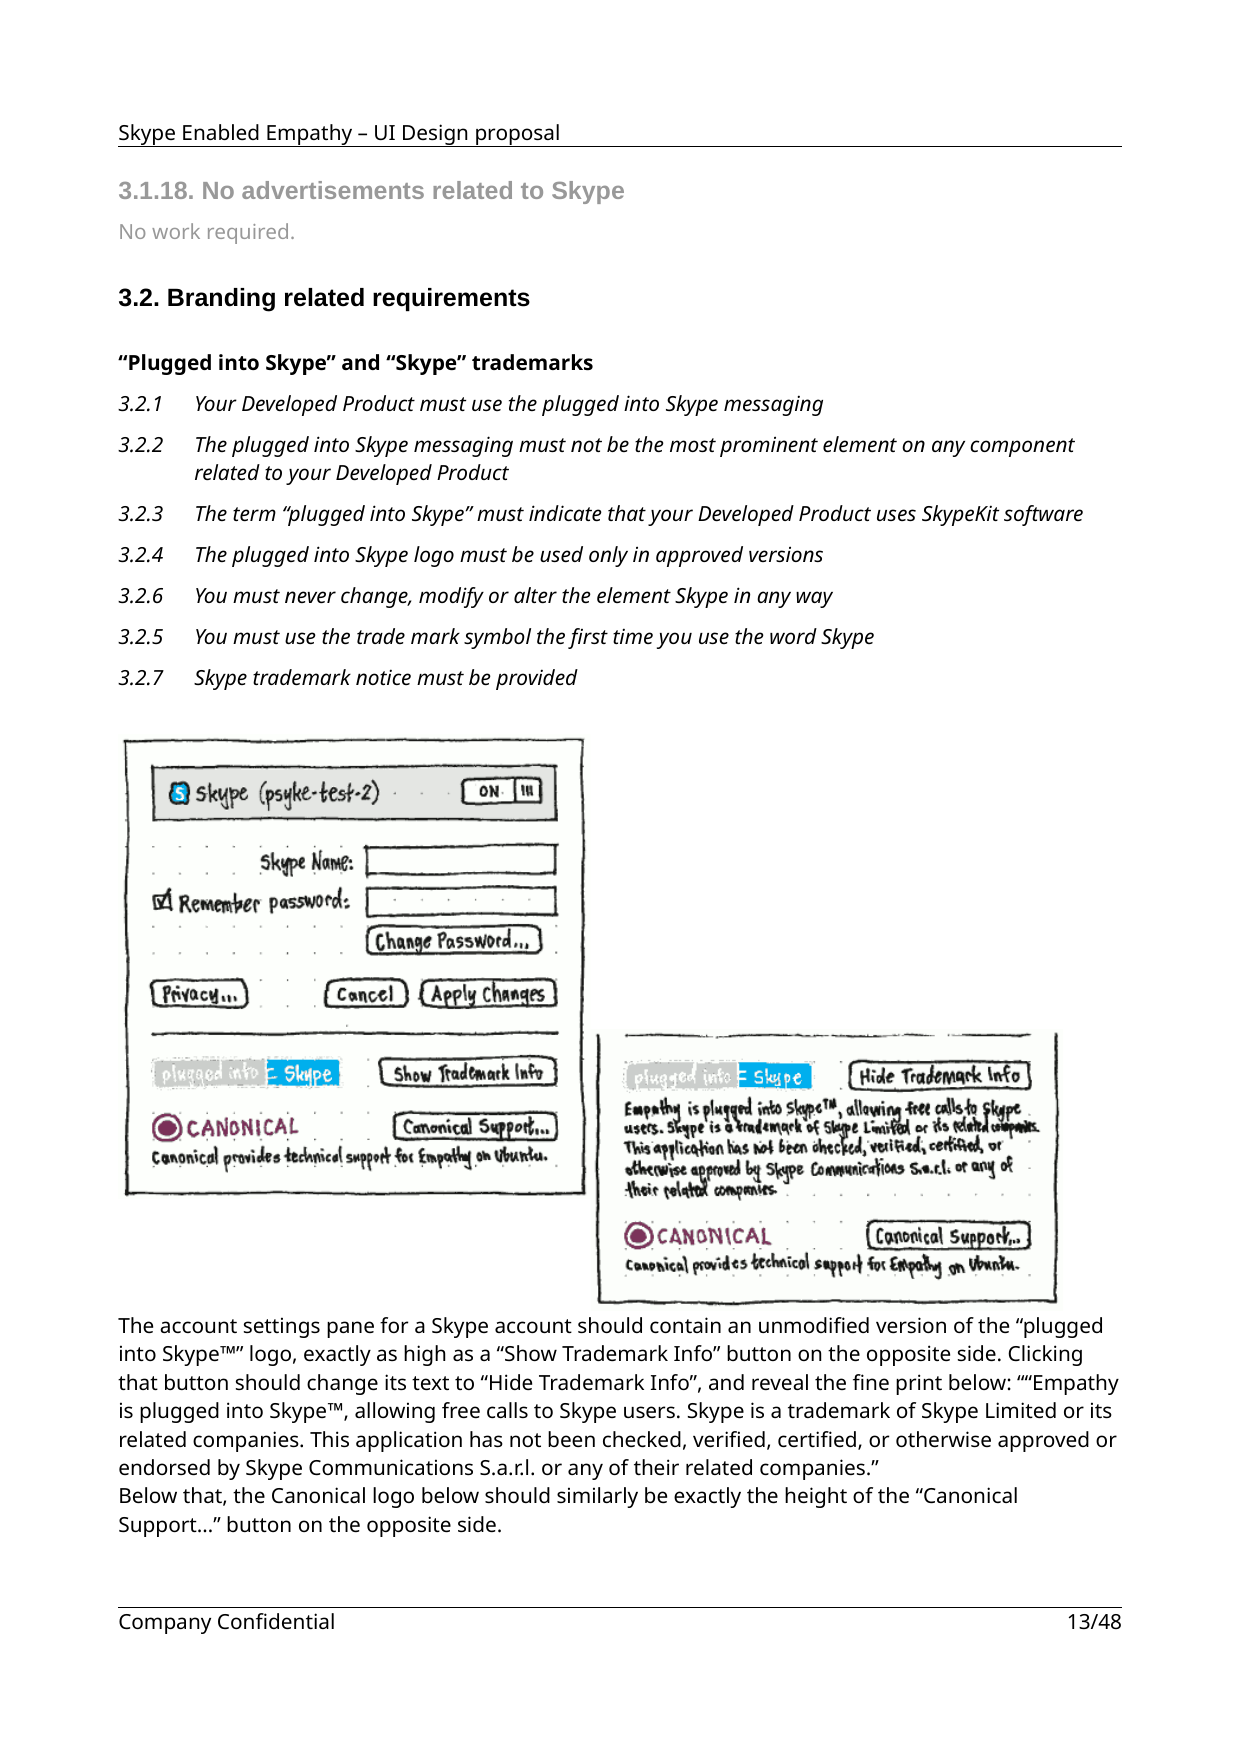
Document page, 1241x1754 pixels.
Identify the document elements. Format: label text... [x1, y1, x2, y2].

table_cell You must use the trade mark symbol the first time you use the word Skype [194, 622, 1122, 663]
picture [118, 734, 1064, 1311]
table_cell 3.2.4 [118, 540, 194, 581]
text Below that, the Canonical logo below should similarly be exactly the height of the “Canonical Support…” button on the opposite side. [118, 1482, 1122, 1538]
subtitle 3.2. Branding related requirements [118, 283, 1122, 312]
table_cell 3.2.7 [118, 663, 194, 704]
table_cell 3.2.3 [118, 499, 194, 540]
table_header 3.2.1 [118, 389, 194, 430]
table_cell 3.2.2 [118, 430, 194, 499]
text No work required. [118, 217, 1122, 246]
table_cell The plugged into Skype logo must be used only in approved versions [194, 540, 1122, 581]
table_cell 3.2.6 [118, 581, 194, 622]
table_cell The term “plugged into Skype” must indicate that your Developed Product uses SkypeKit software [194, 499, 1122, 540]
table_cell 3.2.5 [118, 622, 194, 663]
subtitle 3.1.18. No advertisements related to Skype [118, 176, 1122, 205]
text The account settings pane for a Skype account should contain an unmodified version of the “plugged into Skype™” logo, exactly as high as a “Show Trademark Info” button on the opposite side. Clicking that button should change its text to “Hide Trademark Info”, and reveal the fine print below: ““Empathy is plugged into Skype™, allowing free calls to Skype users. Skype is a trademark of Skype Limited or its related companies. This application has not been checked, verified, certified, or otherwise approved or endorsed by Skype Communications S.a.r.l. or any of their related companies.” [118, 1311, 1122, 1482]
subtitle “Plugged into Skype” and “Skype” trademarks [118, 348, 1122, 377]
table_cell The plugged into Skype messaging must not be the most prominent element on any component related to your Developed Product [194, 430, 1122, 499]
table_header Your Developed Product must use the plugged into Skype messaging [194, 389, 1122, 430]
table_cell Skype trademark notice must be provided [194, 663, 1122, 704]
table_cell You must never change, modify or alter the element Skype in any way [194, 581, 1122, 622]
